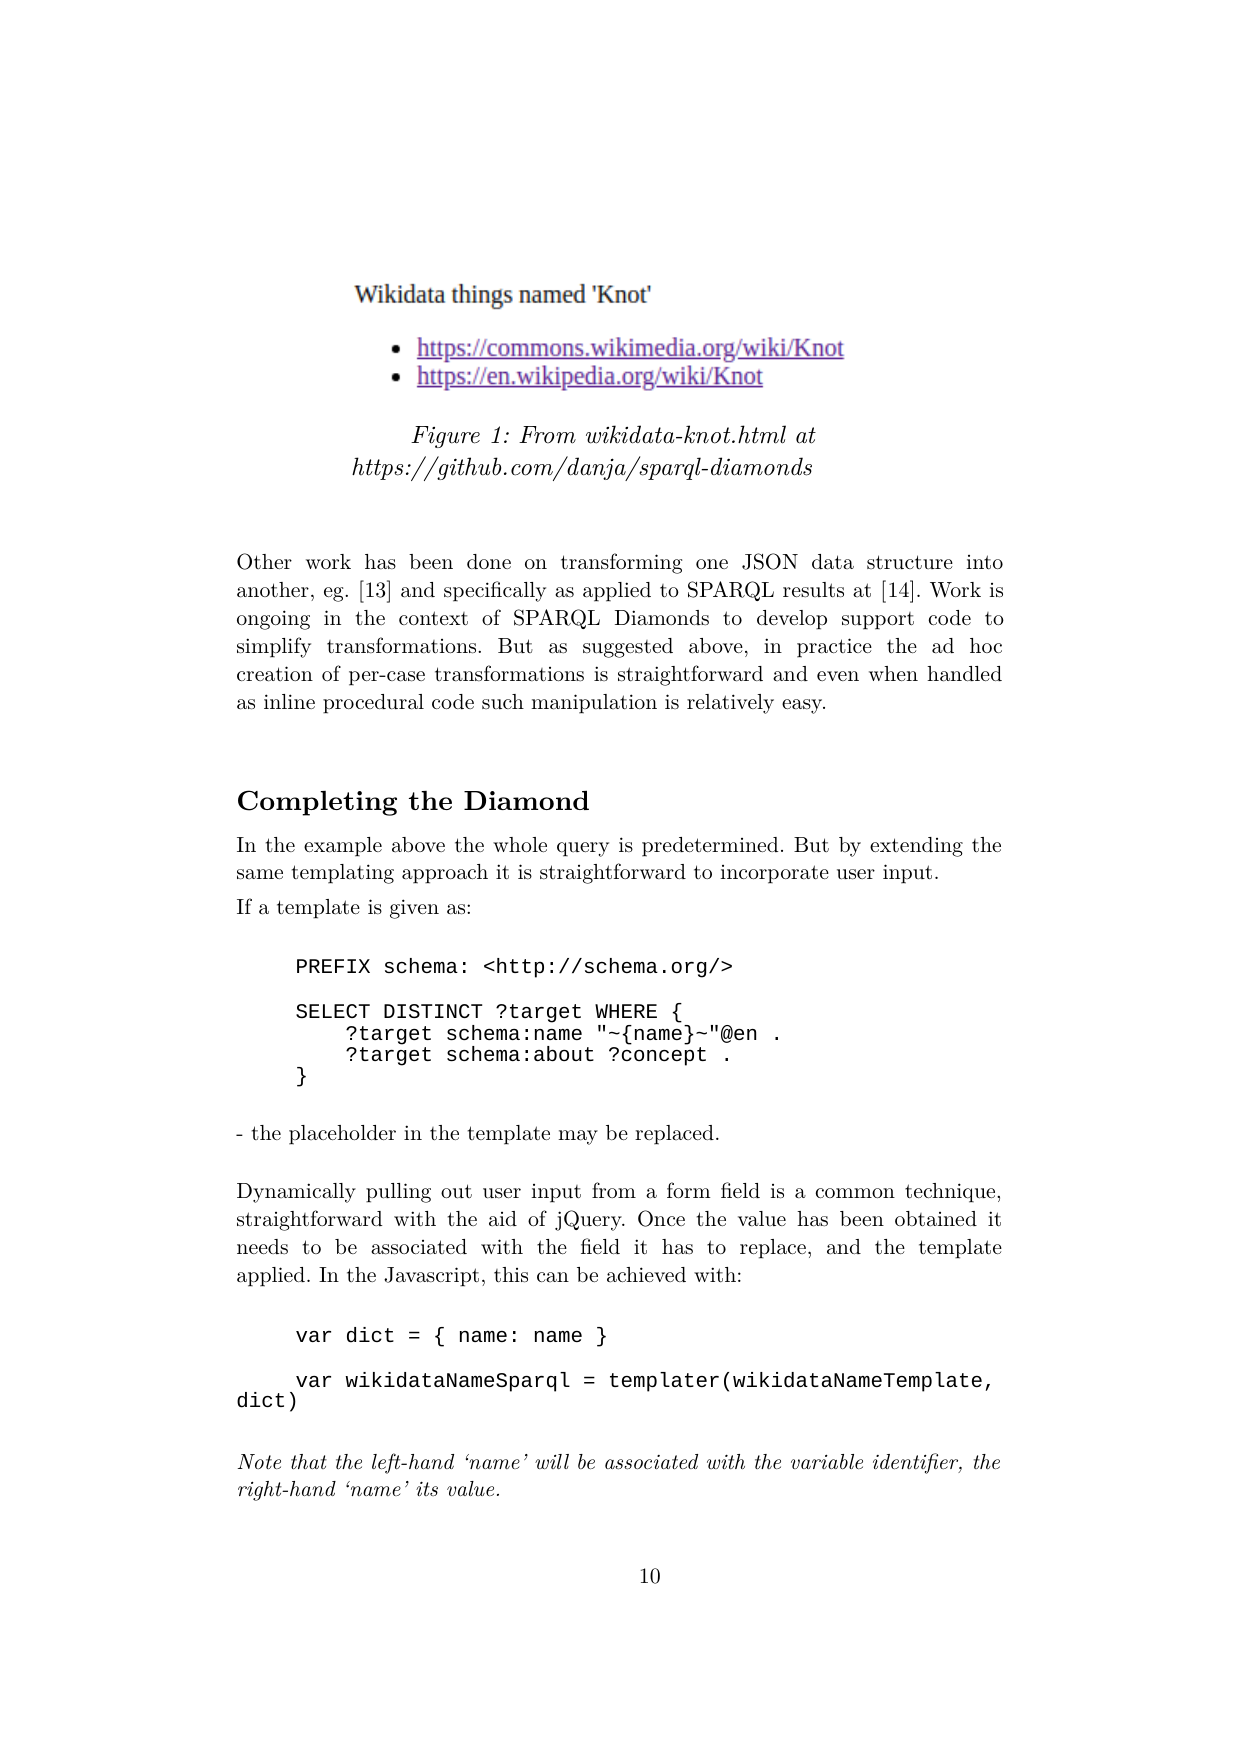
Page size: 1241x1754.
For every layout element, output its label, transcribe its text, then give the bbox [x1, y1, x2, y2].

text Note that the left-hand ‘name’ will be associated with the variable identifier, the right-hand ‘name’ its value. [236, 1447, 1004, 1503]
text } [236, 1065, 1004, 1087]
text - the placeholder in the template may be replaced. [236, 1118, 1004, 1146]
text Dynamically pulling out user input from a form field is a common technique, straightforward with the aid of jQuery. Once the value has been obtained it needs to be associated with the field it has to replace, and the template applied. In the Javascript, this can be achieved with: [236, 1152, 1004, 1289]
text In the example above the whole query is predetermined. But by extending the same templating approach it is straightforward to incorporate user input. [236, 830, 1004, 886]
text SELECT DISTINCT ?target WHERE { [236, 1002, 1004, 1023]
text ?target schema:about ?concept . [236, 1044, 1004, 1065]
text If a template is given as: [236, 892, 1004, 920]
text ?target schema:name "~{name}~"@en . [236, 1023, 1004, 1044]
text var dict = { name: name } [236, 1326, 1004, 1347]
text var wikidataNameSparql = templater(wikidataNameTemplate, dict) [236, 1371, 1004, 1413]
text Figure 1: From wikidata-knot.html at https://github.com/danja/sparql-diamonds [351, 419, 890, 483]
text Other work has been done on transforming one JSON data structure into another, eg. [13] and specifically as applied to SPARQL results at [14]. Work is ongoing in the context of SPARQL Diamonds to develop support code to simplify transformations. But as suggested above, in practice the ad hoc creation of per-case transformations is straightforward and even when handled as inline procedural code such manipulation is relatively easy. [236, 547, 1004, 716]
subtitle Completing the Diamond [236, 782, 1004, 818]
picture [350, 278, 890, 419]
text PREFIX schema: <http://schema.org/> [236, 957, 1004, 978]
